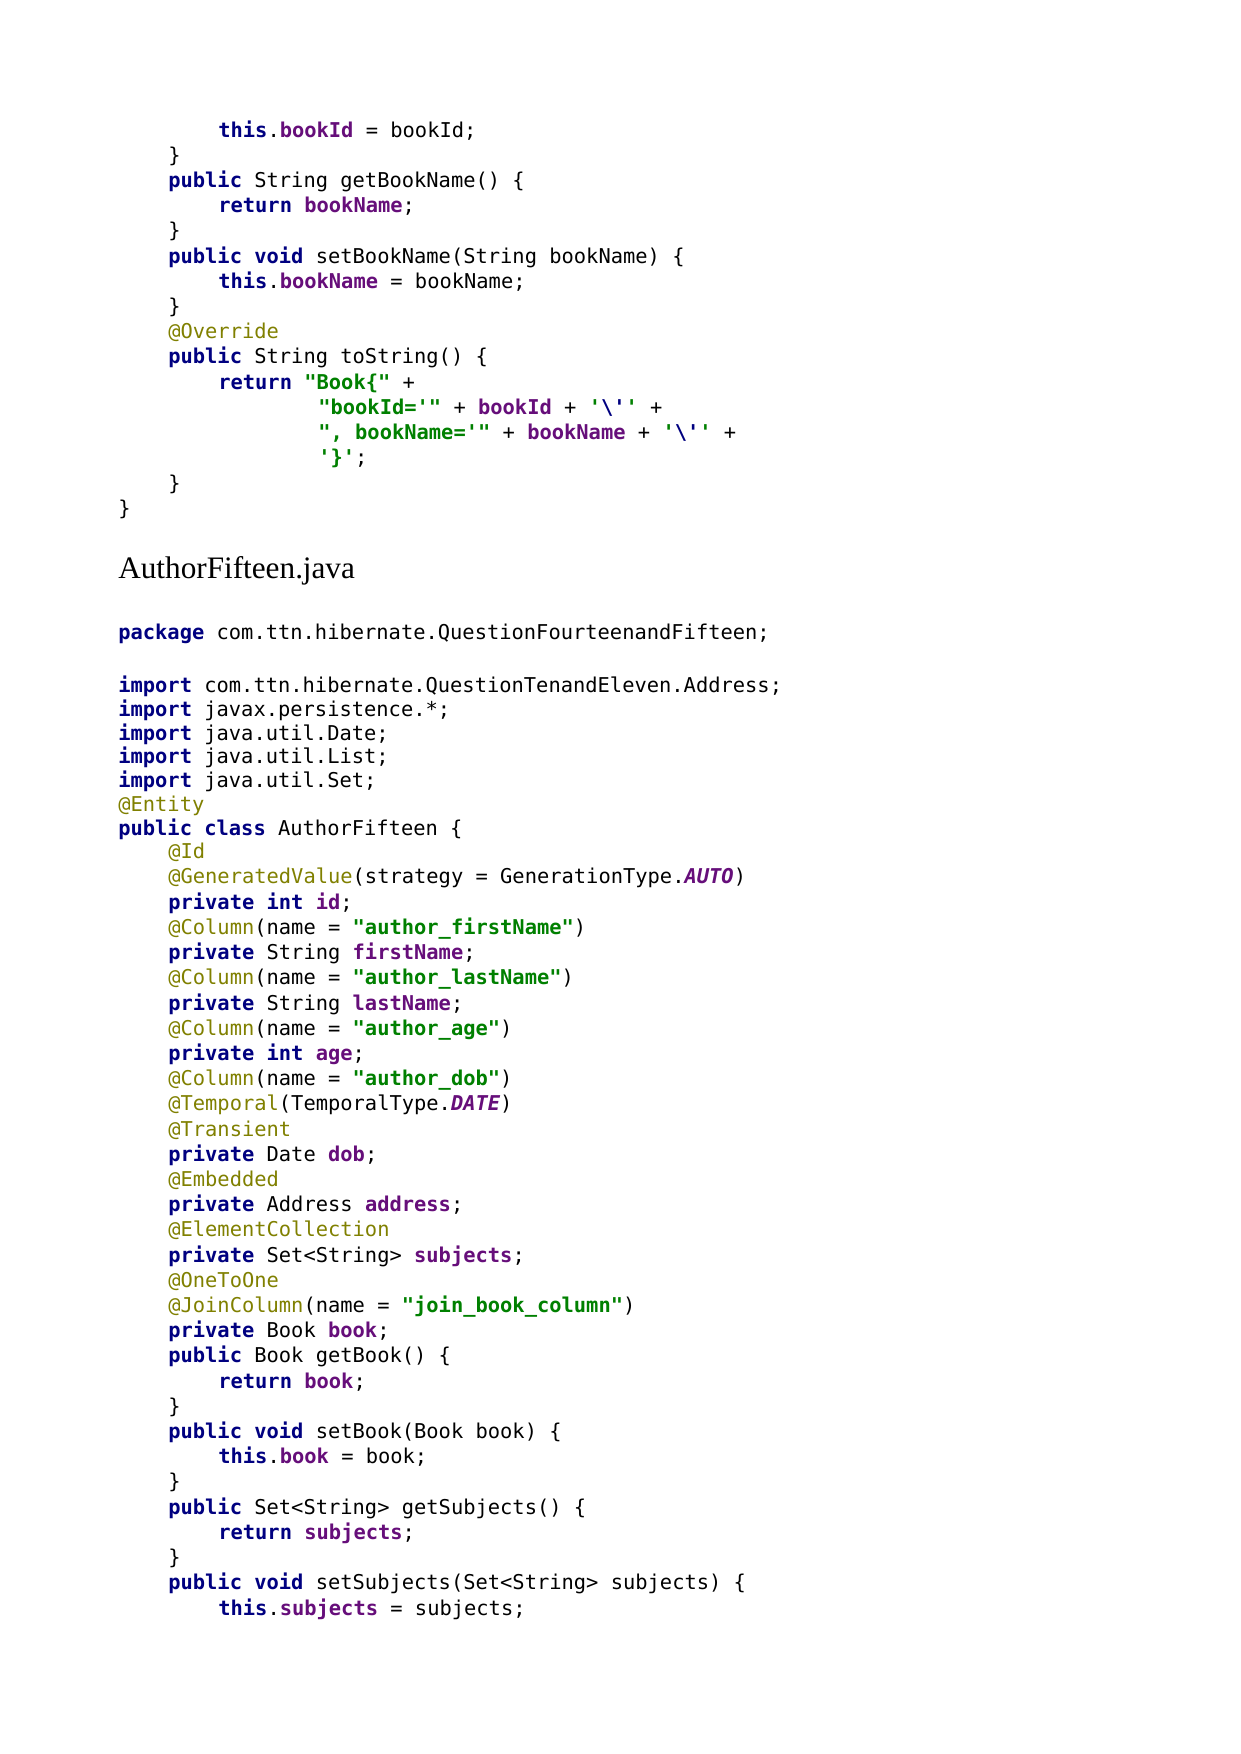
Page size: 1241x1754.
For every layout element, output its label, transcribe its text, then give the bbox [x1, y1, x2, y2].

text private String firstName; [118, 941, 1122, 966]
text return book; [118, 1369, 1122, 1394]
text } [118, 471, 1122, 496]
text @Embedded [118, 1167, 1122, 1193]
text private Address address; [118, 1193, 1122, 1218]
text public void setBookName(String bookName) { [118, 244, 1122, 269]
text this.subjects = subjects; [118, 1596, 1122, 1621]
text @GeneratedValue(strategy = GenerationType.AUTO) [118, 865, 1122, 890]
text package com.ttn.hibernate.QuestionFourteenandFifteen; [118, 620, 1122, 644]
text @Column(name = "author_lastName") [118, 966, 1122, 991]
text } [118, 143, 1122, 168]
text public String getBookName() { [118, 168, 1122, 194]
text } [118, 1394, 1122, 1419]
text private Book book; [118, 1319, 1122, 1344]
text } [118, 1470, 1122, 1495]
text this.bookName = bookName; [118, 269, 1122, 294]
text @Transient [118, 1117, 1122, 1142]
text import com.ttn.hibernate.QuestionTenandEleven.Address; [118, 673, 1122, 697]
text @Id [118, 840, 1122, 865]
text private int id; [118, 890, 1122, 915]
text private Set<String> subjects; [118, 1243, 1122, 1268]
text this.book = book; [118, 1445, 1122, 1470]
text public class AuthorFifteen { [118, 816, 1122, 840]
text private int age; [118, 1041, 1122, 1067]
text return subjects; [118, 1520, 1122, 1546]
text return "Book{" + [118, 370, 1122, 395]
text } [118, 496, 1122, 520]
text import java.util.Date; [118, 721, 1122, 745]
text return bookName; [118, 194, 1122, 219]
text public String toString() { [118, 345, 1122, 370]
text @Entity [118, 792, 1122, 816]
text private Date dob; [118, 1142, 1122, 1167]
text ", bookName='" + bookName + '\'' + [118, 421, 1122, 446]
text AuthorFifteen.java [118, 549, 1122, 585]
text public Book getBook() { [118, 1344, 1122, 1369]
text @Column(name = "author_firstName") [118, 915, 1122, 941]
text import java.util.List; [118, 745, 1122, 768]
text private String lastName; [118, 991, 1122, 1016]
text @ElementCollection [118, 1218, 1122, 1243]
text public Set<String> getSubjects() { [118, 1495, 1122, 1520]
text @Column(name = "author_age") [118, 1016, 1122, 1041]
text public void setSubjects(Set<String> subjects) { [118, 1571, 1122, 1596]
text @JoinColumn(name = "join_book_column") [118, 1293, 1122, 1319]
text public void setBook(Book book) { [118, 1419, 1122, 1445]
text } [118, 219, 1122, 244]
text import java.util.Set; [118, 768, 1122, 792]
text @Override [118, 320, 1122, 345]
text } [118, 1546, 1122, 1571]
text "bookId='" + bookId + '\'' + [118, 395, 1122, 421]
text import javax.persistence.*; [118, 697, 1122, 721]
text '}'; [118, 446, 1122, 471]
text } [118, 294, 1122, 320]
text @OneToOne [118, 1268, 1122, 1293]
text @Temporal(TemporalType.DATE) [118, 1092, 1122, 1117]
text @Column(name = "author_dob") [118, 1067, 1122, 1092]
text this.bookId = bookId; [118, 118, 1122, 143]
